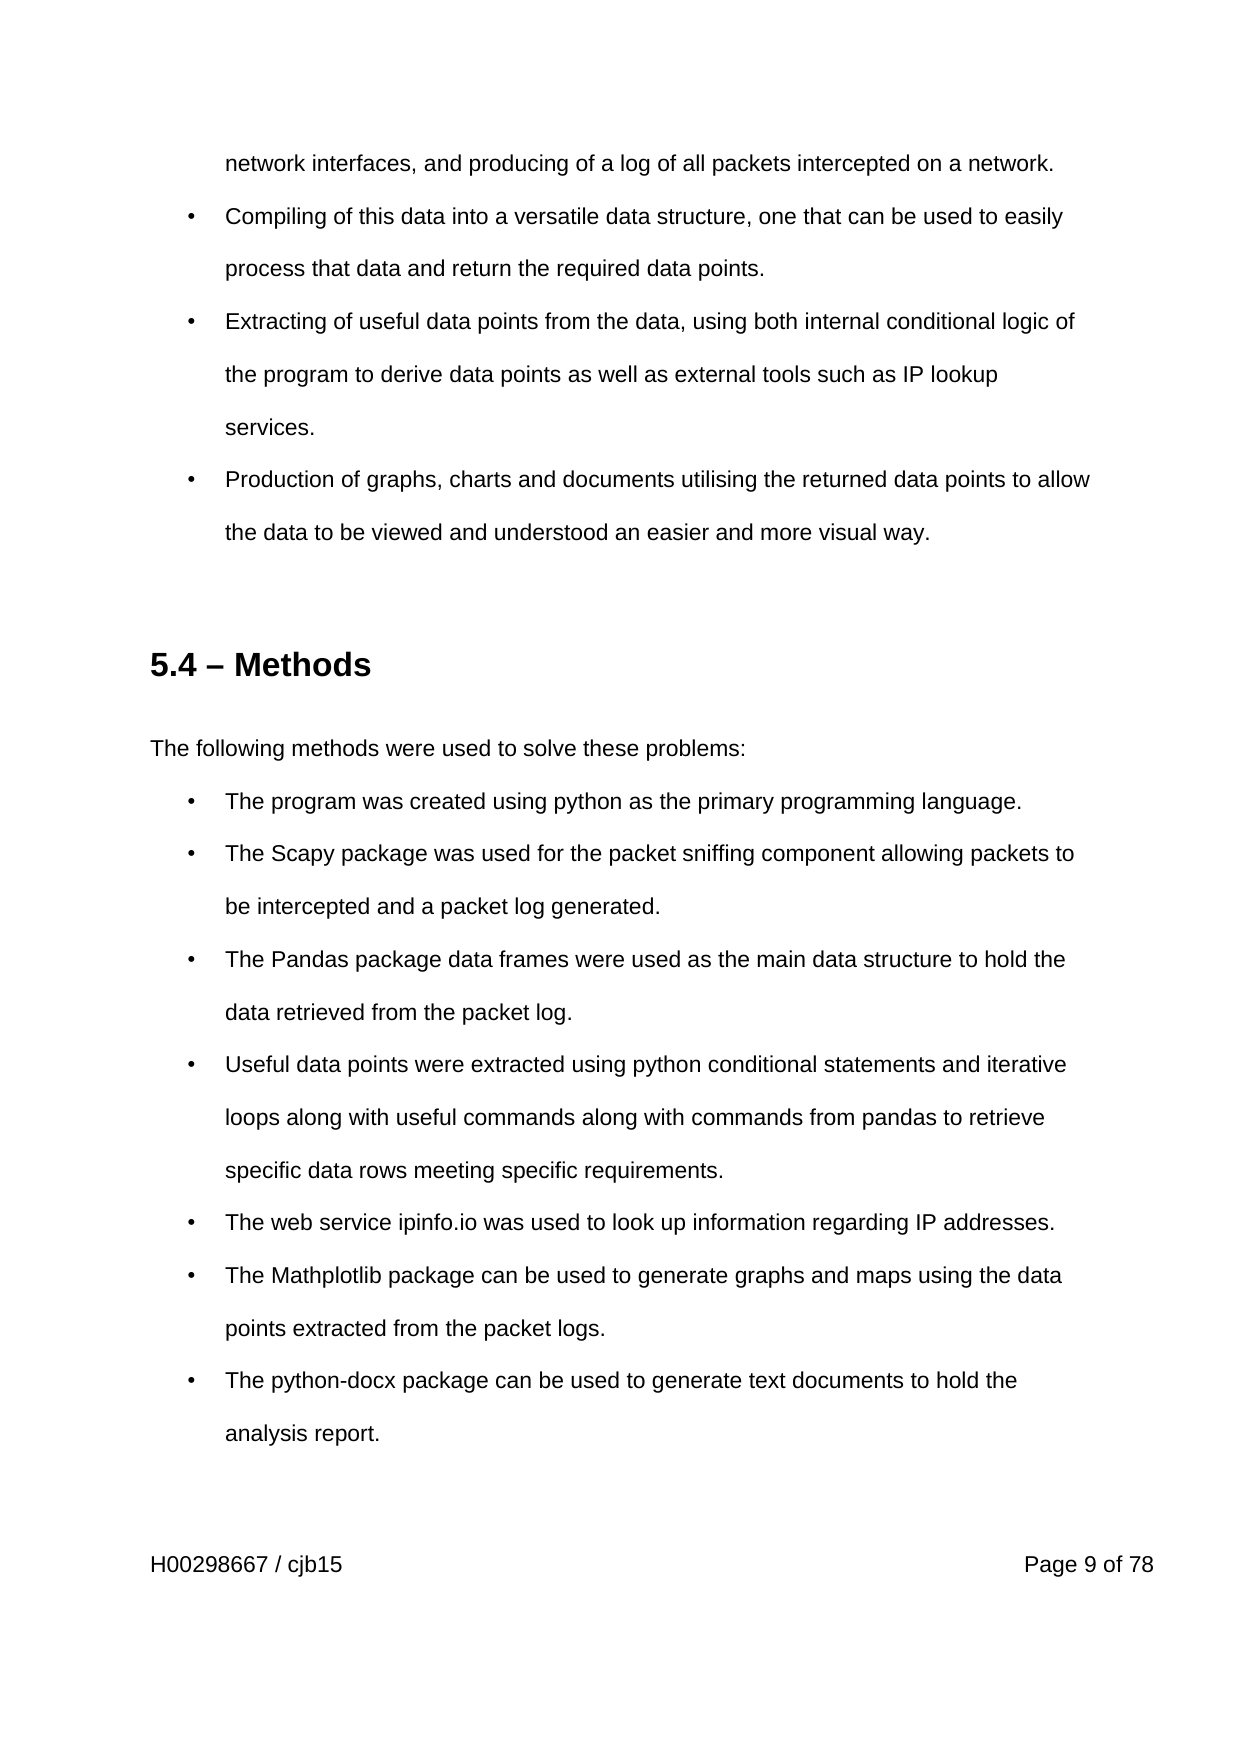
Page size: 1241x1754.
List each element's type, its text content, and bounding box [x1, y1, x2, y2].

list The Pandas package data frames were used as the main data structure to hold the data retrieved from the packet log. [187, 946, 1090, 1025]
list Compiling of this data into a versatile data structure, one that can be used to easily process that data and return the required data points. [187, 203, 1090, 282]
list The Mathplotlib package can be used to generate graphs and maps using the data points extracted from the packet logs. [187, 1262, 1090, 1341]
subtitle 5.4 – Methods [150, 645, 1090, 684]
list Useful data points were extracted using python conditional statements and iterative loops along with useful commands along with commands from pandas to retrieve specific data rows meeting specific requirements. [187, 1051, 1090, 1183]
list The program was created using python as the primary programming language. [187, 788, 1090, 814]
list Extracting of useful data points from the data, using both internal conditional logic of the program to derive data points as well as external tools such as IP lookup services. [187, 308, 1090, 440]
list network interfaces, and producing of a log of all packets intercepted on a network. [187, 150, 1090, 176]
list The Scapy package was used for the packet sniffing component allowing packets to be intercepted and a packet log generated. [187, 840, 1090, 919]
list The python-docx package can be used to generate text documents to hold the analysis report. [187, 1367, 1090, 1447]
list The web service ipinfo.io was used to look up information regarding IP addresses. [187, 1209, 1090, 1236]
list Production of graphs, charts and documents utilising the returned data points to allow the data to be viewed and understood an easier and more visual way. [187, 466, 1090, 545]
text The following methods were used to solve these problems: [150, 735, 1090, 761]
